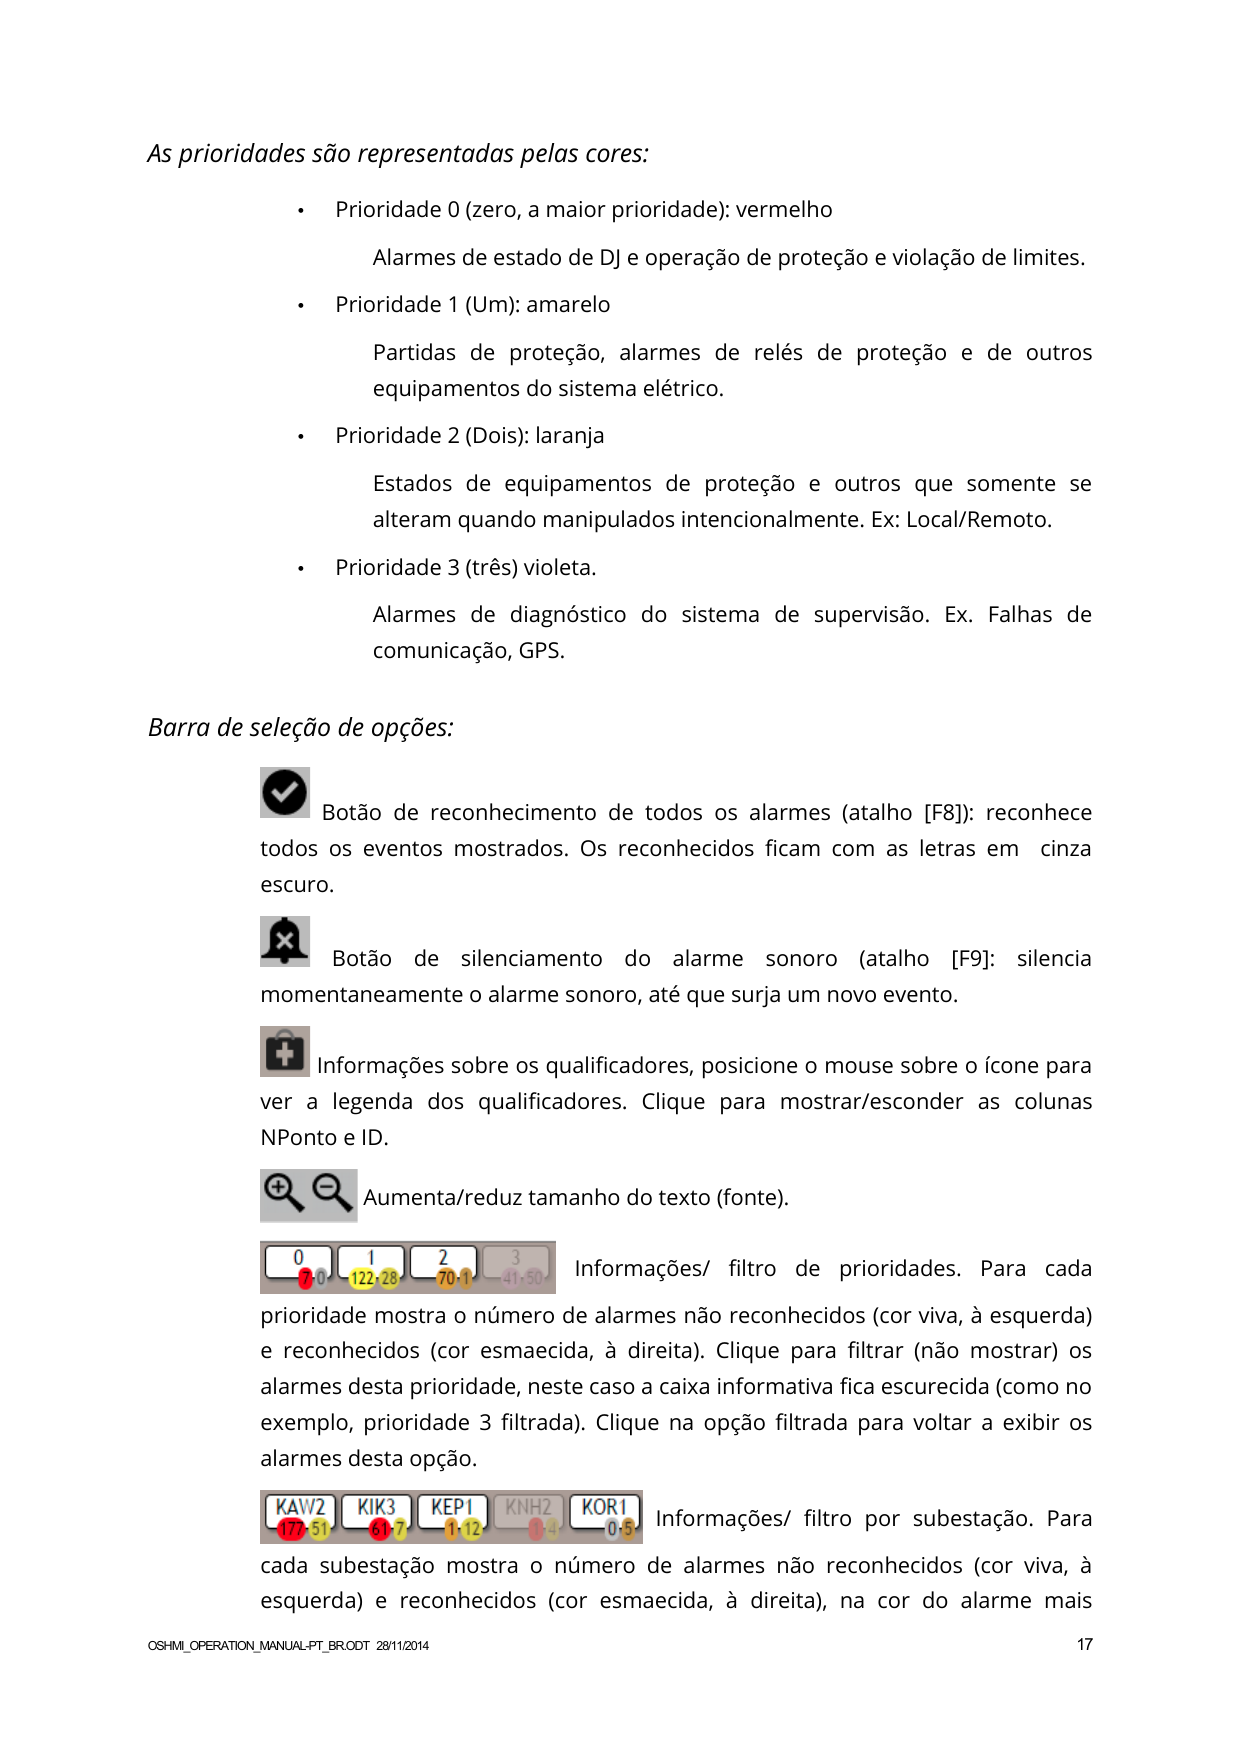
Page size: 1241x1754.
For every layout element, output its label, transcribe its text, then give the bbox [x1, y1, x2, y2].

subtitle Prioridade 3 (três) violeta. [298, 552, 1093, 581]
subtitle Prioridade 1 (Um): amarelo [298, 289, 1093, 319]
subtitle Aumenta/reduz tamanho do texto (fonte). [358, 1169, 1093, 1222]
text Botão de reconhecimento de todos os alarmes (atalho [F8]): reconhece todos os eventos mostrados. Os reconhecidos ficam com as letras em cinza escuro. [260, 768, 1093, 899]
picture [260, 1240, 556, 1294]
subtitle Barra de seleção de opções: [148, 710, 1093, 744]
subtitle Prioridade 2 (Dois): laranja [298, 420, 1093, 450]
subtitle Informações/ filtro de prioridades. Para cada prioridade mostra o número de alarmes não reconhecidos (cor viva, à esquerda) e reconhecidos (cor esmaecida, à direita). Clique para filtrar (não mostrar) os alarmes desta prioridade, neste caso a caixa informativa fica escurecida (como no exemplo, prioridade 3 filtrada). Clique na opção filtrada para voltar a exibir os alarmes desta opção. [260, 1240, 1093, 1472]
subtitle Informações/ filtro por subestação. Para cada subestação mostra o número de alarmes não reconhecidos (cor viva, à esquerda) e reconhecidos (cor esmaecida, à direita), na cor do alarme mais [260, 1490, 1093, 1615]
subtitle Alarmes de diagnóstico do sistema de supervisão. Ex. Falhas de comunicação, GPS. [373, 599, 1093, 665]
subtitle Estados de equipamentos de proteção e outros que somente se alteram quando manipulados intencionalmente. Ex: Local/Remoto. [373, 468, 1093, 534]
subtitle Prioridade 0 (zero, a maior prioridade): vermelho [298, 194, 1093, 224]
picture [260, 1169, 358, 1223]
text Informações sobre os qualificadores, posicione o mouse sobre o ícone para ver a legenda dos qualificadores. Clique para mostrar/esconder as colunas NPonto e ID. [260, 1027, 1093, 1151]
subtitle Partidas de proteção, alarmes de relés de proteção e de outros equipamentos do sistema elétrico. [373, 337, 1093, 402]
picture [260, 1490, 643, 1544]
text Botão de silenciamento do alarme sonoro (atalho [F9]: silencia momentaneamente o alarme sonoro, até que surja um novo evento. [260, 917, 1093, 1009]
picture [260, 1026, 311, 1077]
picture [260, 767, 311, 818]
subtitle As prioridades são representadas pelas cores: [148, 136, 1093, 170]
subtitle Alarmes de estado de DJ e operação de proteção e violação de limites. [373, 242, 1093, 271]
picture [260, 916, 311, 967]
